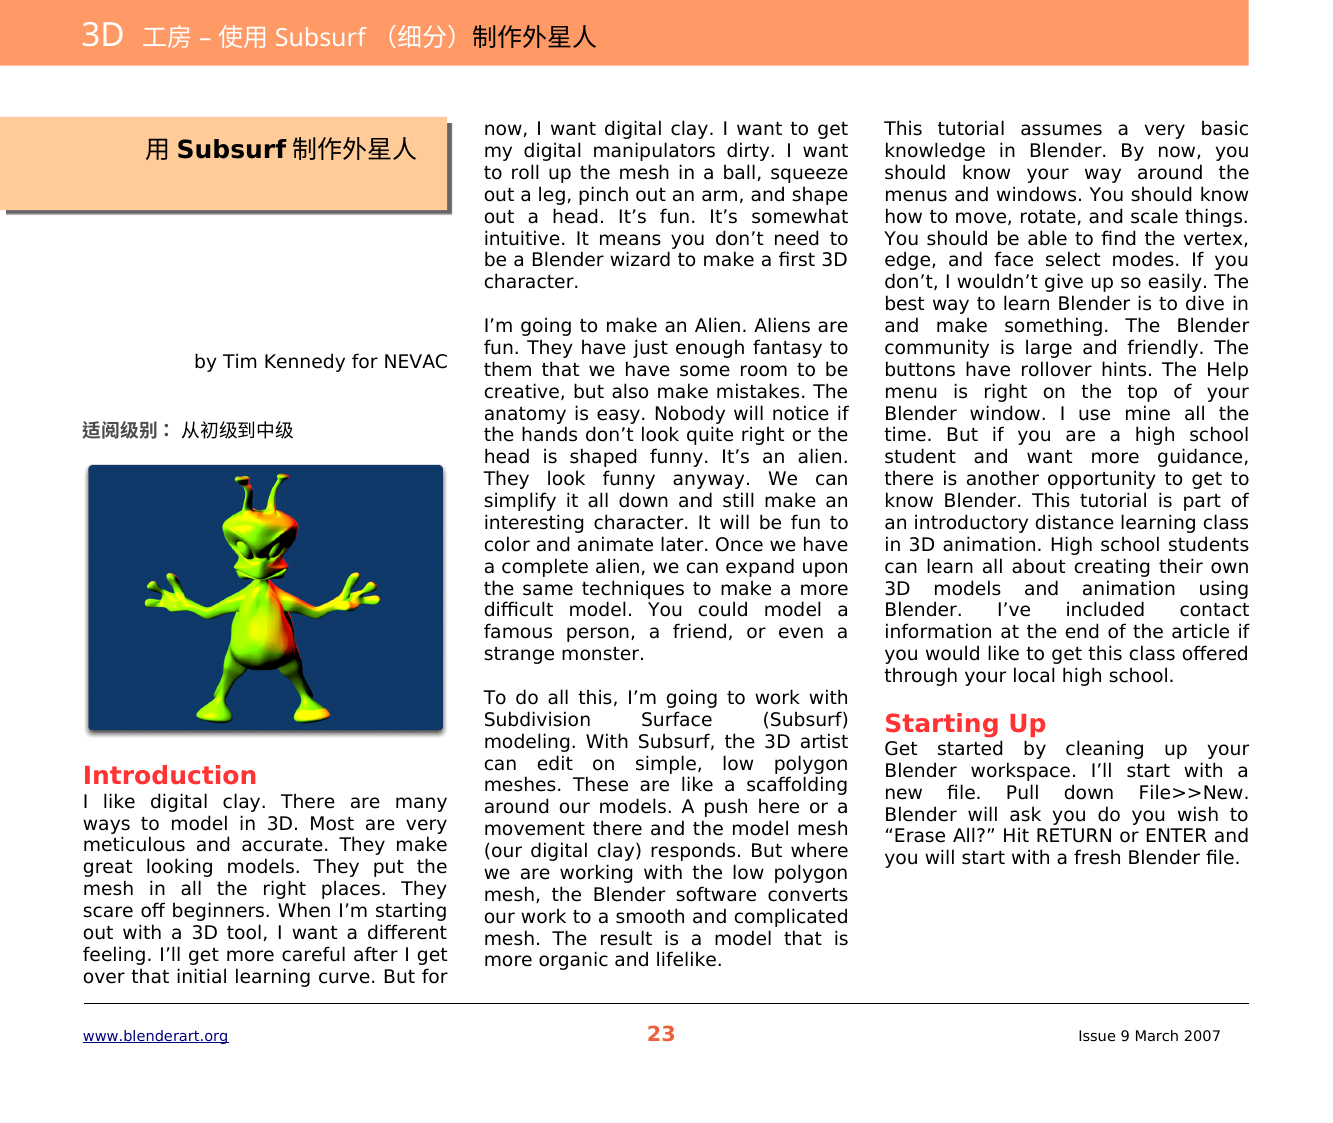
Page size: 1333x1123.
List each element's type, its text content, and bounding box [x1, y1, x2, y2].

text Get started by cleaning up your Blender workspace. I’ll start with a new file. Pull down File>>New. Blender will ask you do you wish to “Erase All?” Hit RETURN or ENTER and you will start with a fresh Blender file. [884, 738, 1249, 869]
text by Tim Kennedy for NEVAC [83, 351, 448, 373]
text now, I want digital clay. I want to get my digital manipulators dirty. I want to roll up the mesh in a ball, squeeze out a leg, pinch out an arm, and shape out a head. It’s fun. It’s somewhat intuitive. It means you don’t need to be a Blender wizard to make a first 3D character. [483, 118, 849, 293]
text 适阅级别： 从初级到中级 [83, 417, 448, 443]
text Introduction [83, 761, 448, 791]
text I like digital clay. There are many ways to model in 3D. Most are very meticulous and accurate. They make great looking models. They put the mesh in all the right places. They scare off beginners. When I’m starting out with a 3D tool, I want a different feeling. I’ll get more careful after I get over that initial learning curve. But for [83, 791, 448, 987]
text This tutorial assumes a very basic knowledge in Blender. By now, you should know your way around the menus and windows. You should know how to move, rotate, and scale things. You should be able to find the vertex, edge, and face select modes. If you don’t, I wouldn’t give up so easily. The best way to learn Blender is to dive in and make something. The Blender community is large and friendly. The buttons have rollover hints. The Help menu is right on the top of your Blender window. I use mine all the time. But if you are a high school student and want more guidance, there is another opportunity to get to know Blender. This tutorial is part of an introductory distance learning class in 3D animation. High school students can learn all about creating their own 3D models and animation using Blender. I’ve included contact information at the end of the article if you would like to get this class offered through your local high school. [884, 118, 1249, 687]
text I’m going to make an Alien. Aliens are fun. They have just enough fantasy to them that we have some room to be creative, but also make mistakes. The anatomy is easy. Nobody will notice if the hands don’t look quite right or the head is shaped funny. It’s an alien. They look funny anyway. We can simplify it all down and still make an interesting character. It will be fun to color and animate later. Once we have a complete alien, we can expand upon the same techniques to make a more difficult model. You could model a famous person, a friend, or even a strange monster. [483, 315, 849, 665]
text To do all this, I’m going to work with Subdivision Surface (Subsurf) modeling. With Subsurf, the 3D artist can edit on simple, low polygon meshes. These are like a scaffolding around our models. A push here or a movement there and the model mesh (our digital clay) responds. But where we are working with the low polygon mesh, the Blender software converts our work to a smooth and complicated mesh. The result is a model that is more organic and lifelike. [483, 687, 849, 971]
text Starting Up [884, 709, 1249, 738]
picture [82, 464, 448, 740]
